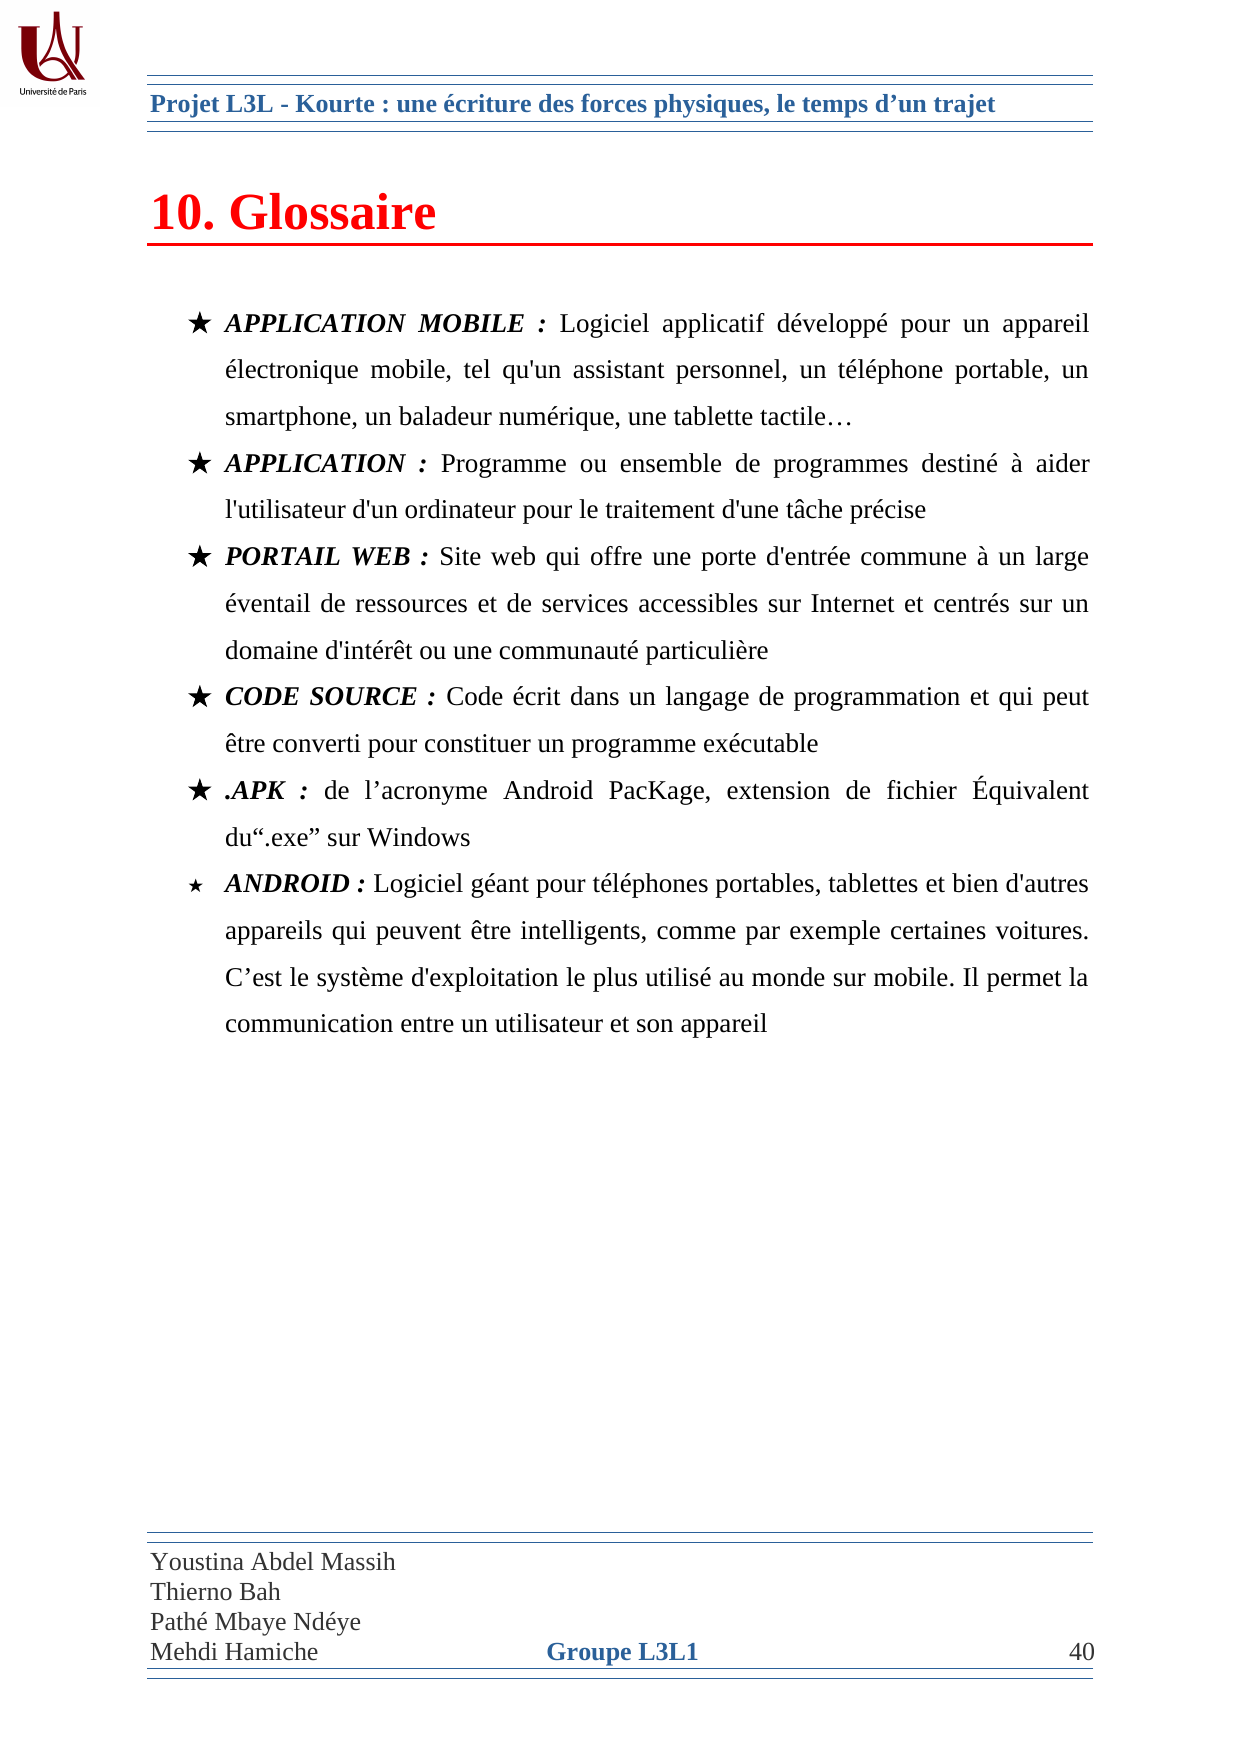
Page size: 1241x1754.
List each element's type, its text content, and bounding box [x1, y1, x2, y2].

picture [0, 0, 101, 107]
list APPLICATION : Programme ou ensemble de programmes destiné à aider l'utilisateur d'un ordinateur pour le traitement d'une tâche précise [187, 447, 1090, 525]
list APPLICATION MOBILE : Logiciel applicatif développé pour un appareil électronique mobile, tel qu'un assistant personnel, un téléphone portable, un smartphone, un baladeur numérique, une tablette tactile… [187, 307, 1090, 431]
list .APK : de l’acronyme Android PacKage, extension de fichier Équivalent du“.exe” sur Windows [187, 774, 1090, 852]
subtitle 10. Glossaire [147, 178, 1093, 243]
list ANDROID : Logiciel géant pour téléphones portables, tablettes et bien d'autres appareils qui peuvent être intelligents, comme par exemple certaines voitures. C’est le système d'exploitation le plus utilisé au monde sur mobile. Il permet la communication entre un utilisateur et son appareil [187, 867, 1090, 1038]
list PORTAIL WEB : Site web qui offre une porte d'entrée commune à un large éventail de ressources et de services accessibles sur Internet et centrés sur un domaine d'intérêt ou une communauté particulière [187, 540, 1090, 665]
list CODE SOURCE : Code écrit dans un langage de programmation et qui peut être converti pour constituer un programme exécutable [187, 680, 1090, 758]
